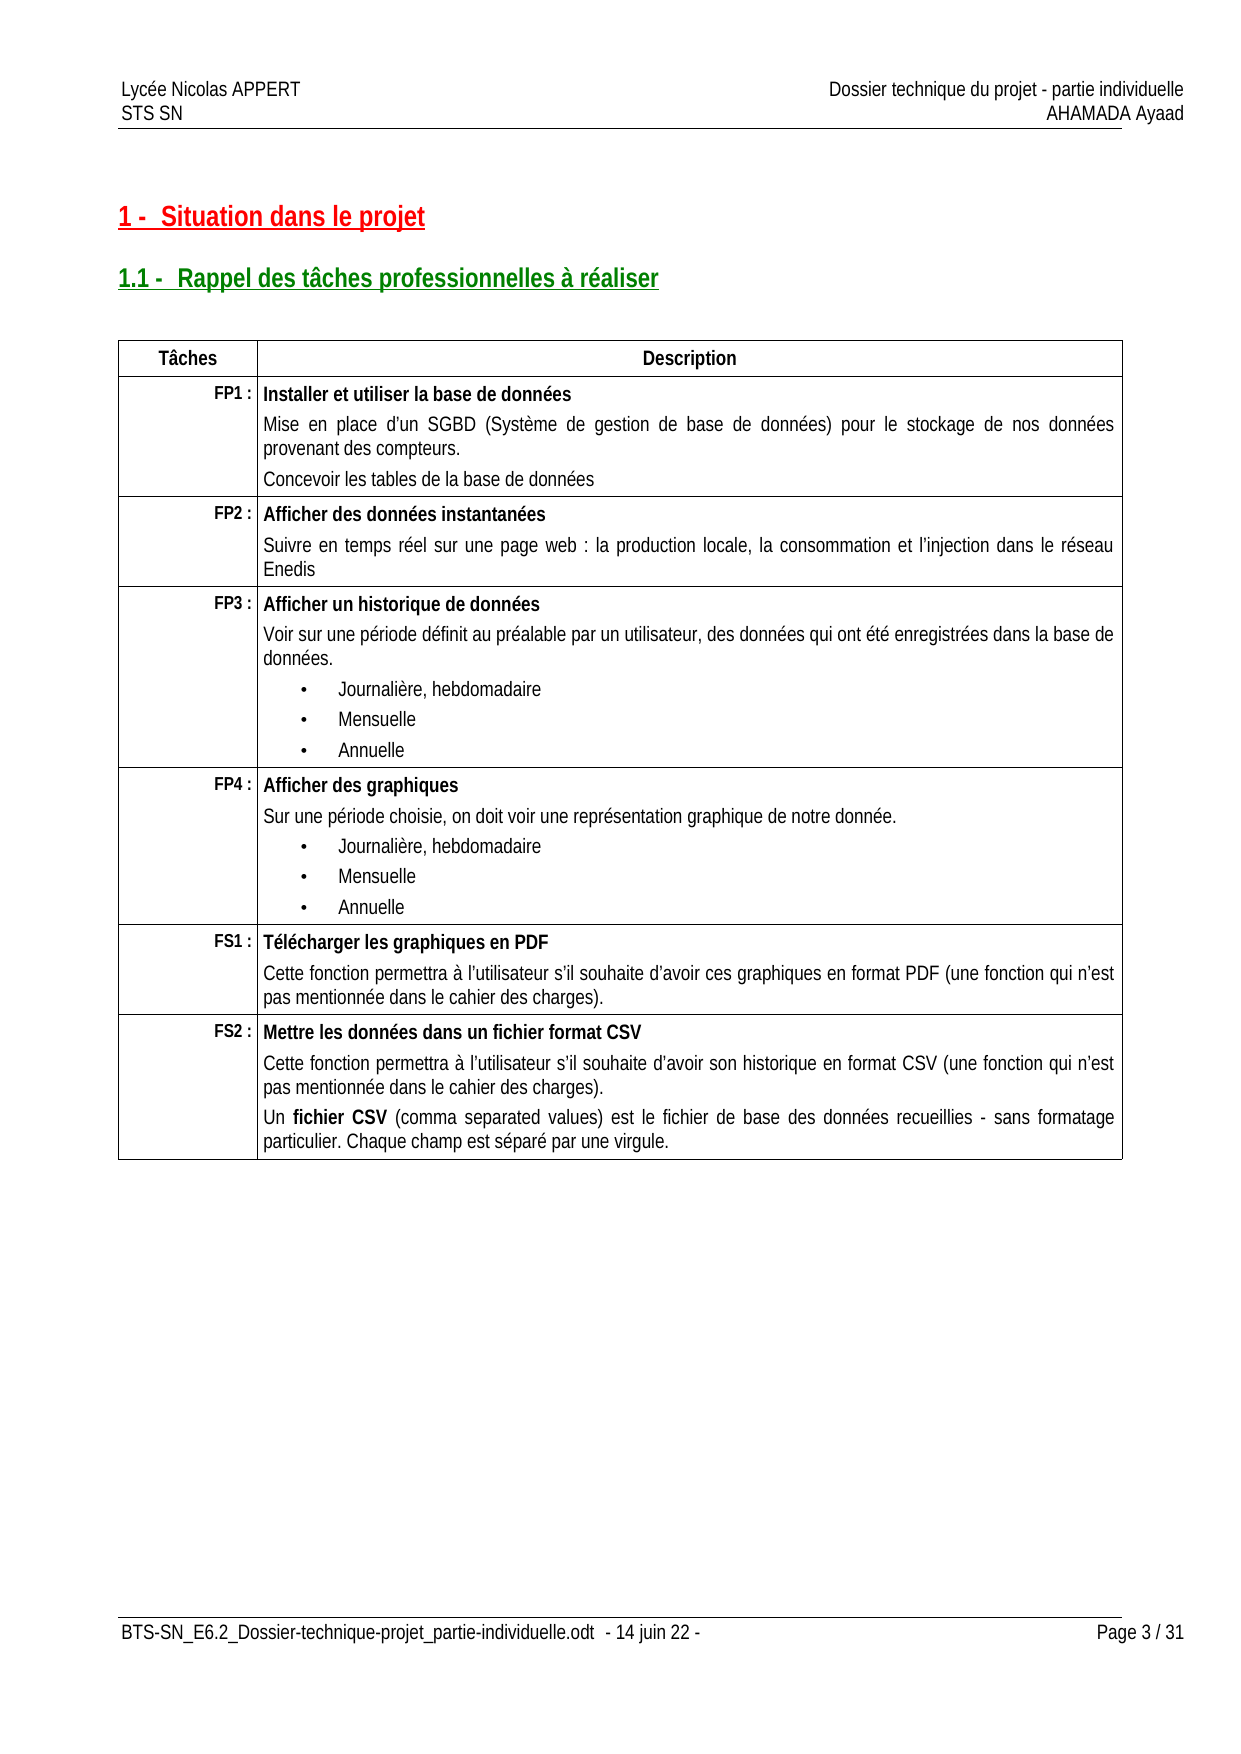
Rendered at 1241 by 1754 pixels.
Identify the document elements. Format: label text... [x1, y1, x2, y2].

table_cell Afficher des graphiques Sur une période choisie, on doit voir une représentation graphique de notre donnée. Journalière, hebdomadaire Mensuelle Annuelle [258, 768, 1122, 924]
table_cell FP1 : [119, 377, 257, 496]
table_cell Installer et utiliser la base de données Mise en place d’un SGBD (Système de gestion de base de données) pour le stockage de nos données provenant des compteurs. Concevoir les tables de la base de données [258, 377, 1122, 496]
subtitle Situation dans le projet [118, 199, 1122, 232]
table_header Tâches [119, 341, 257, 376]
subtitle Rappel des tâches professionnelles à réaliser [118, 262, 1122, 293]
table_cell Afficher un historique de données Voir sur une période définit au préalable par un utilisateur, des données qui ont été enregistrées dans la base de données. Journalière, hebdomadaire Mensuelle Annuelle [258, 587, 1122, 767]
table_cell FP3 : [119, 587, 257, 767]
table_cell Mettre les données dans un fichier format CSV Cette fonction permettra à l’utilisateur s’il souhaite d’avoir son historique en format CSV (une fonction qui n’est pas mentionnée dans le cahier des charges). Un fichier CSV (comma separated values) est le fichier de base des données recueillies - sans formatage particulier. Chaque champ est séparé par une virgule. [258, 1015, 1122, 1159]
table_cell Télécharger les graphiques en PDF Cette fonction permettra à l’utilisateur s’il souhaite d’avoir ces graphiques en format PDF (une fonction qui n’est pas mentionnée dans le cahier des charges). [258, 925, 1122, 1014]
table_cell FS2 : [119, 1015, 257, 1159]
table_cell FS1 : [119, 925, 257, 1014]
table_cell Afficher des données instantanées Suivre en temps réel sur une page web : la production locale, la consommation et l’injection dans le réseau Enedis [258, 497, 1122, 586]
table_cell FP4 : [119, 768, 257, 924]
table_cell FP2 : [119, 497, 257, 586]
table_header Description [258, 341, 1122, 376]
